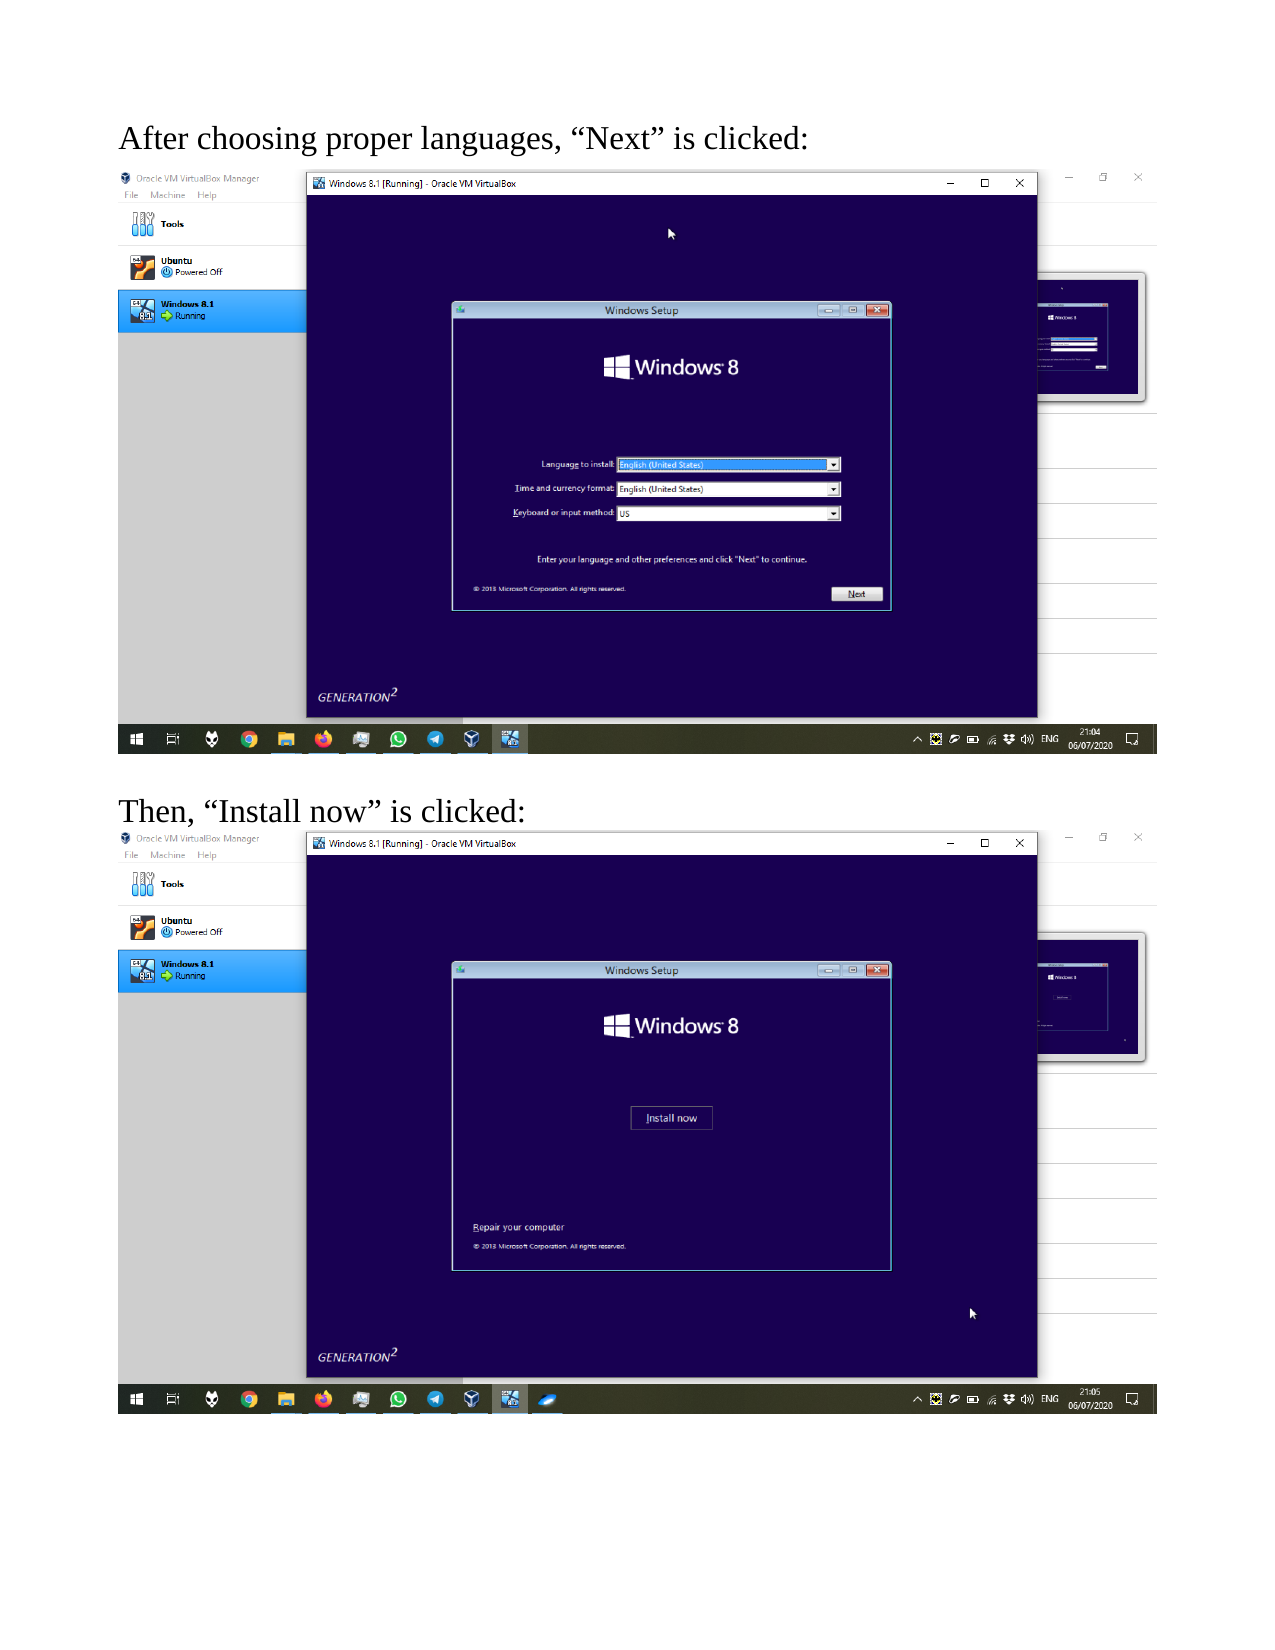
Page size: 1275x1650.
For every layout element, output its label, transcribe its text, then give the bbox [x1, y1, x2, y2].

picture [118, 169, 1157, 754]
text Then, “Install now” is clicked: [118, 792, 1157, 830]
text After choosing proper languages, “Next” is clicked: [118, 118, 1157, 156]
picture [118, 830, 1157, 1414]
